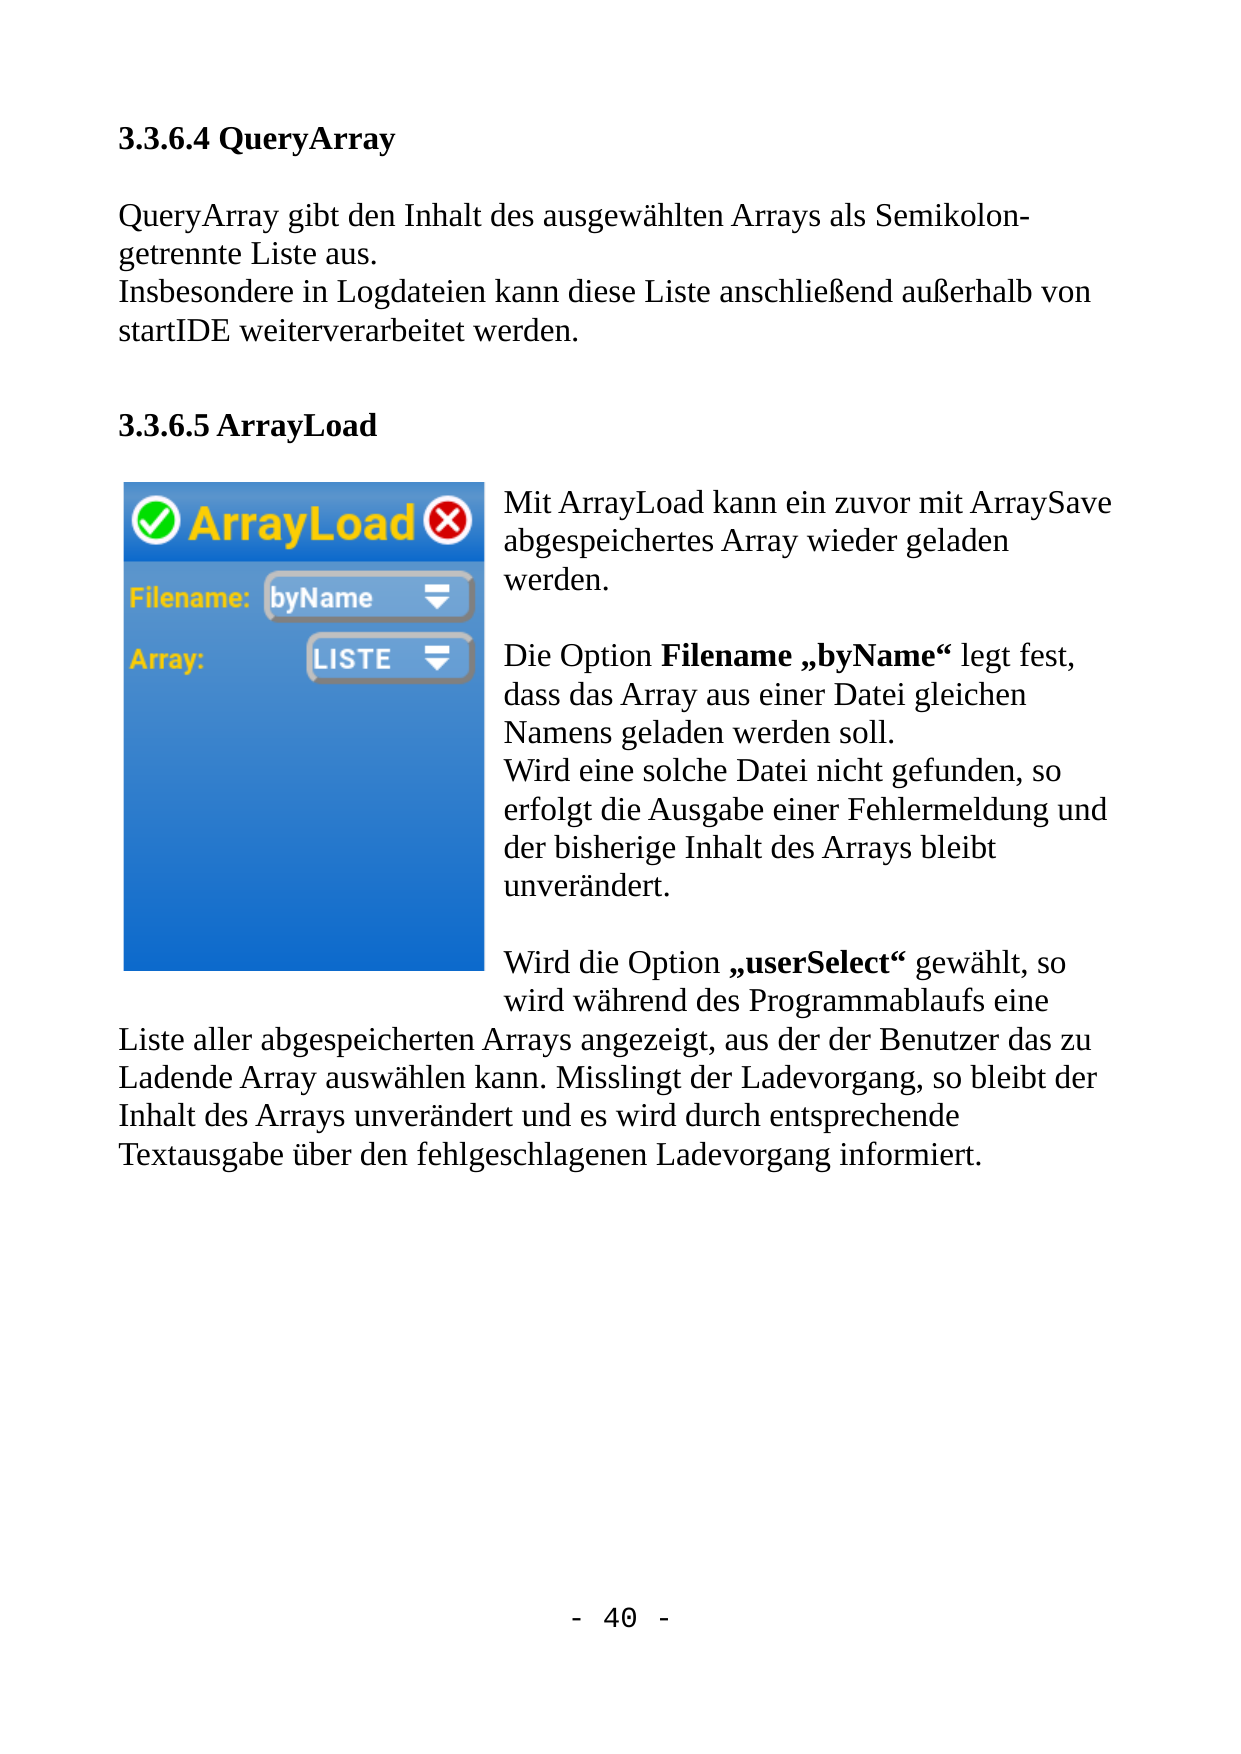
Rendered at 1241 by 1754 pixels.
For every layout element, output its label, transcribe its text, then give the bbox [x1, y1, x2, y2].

text 3.3.6.4 QueryArray [118, 118, 1122, 156]
text Wird die Option „userSelect“ gewählt, so wird während des Programmablaufs eine Liste aller abgespeicherten Arrays angezeigt, aus der der Benutzer das zu Ladende Array auswählen kann. Misslingt der Ladevorgang, so bleibt der Inhalt des Arrays unverändert und es wird durch entsprechende Textausgabe über den fehlgeschlagenen Ladevorgang informiert. [118, 942, 1122, 1172]
text Die Option Filename „byName“ legt fest, dass das Array aus einer Datei gleichen Namens geladen werden soll. [486, 636, 1122, 751]
text 3.3.6.5 ArrayLoad [118, 406, 1122, 444]
text Mit ArrayLoad kann ein zuvor mit ArraySave abgespeichertes Array wieder geladen werden. [486, 482, 1122, 597]
picture [123, 482, 486, 971]
text Insbesondere in Logdateien kann diese Liste anschließend außerhalb von startIDE weiterverarbeitet werden. [118, 271, 1122, 348]
text Wird eine solche Datei nicht gefunden, so erfolgt die Ausgabe einer Fehlermeldung und der bisherige Inhalt des Arrays bleibt unverändert. [486, 751, 1122, 904]
text QueryArray gibt den Inhalt des ausgewählten Arrays als Semikolon-getrennte Liste aus. [118, 195, 1122, 271]
